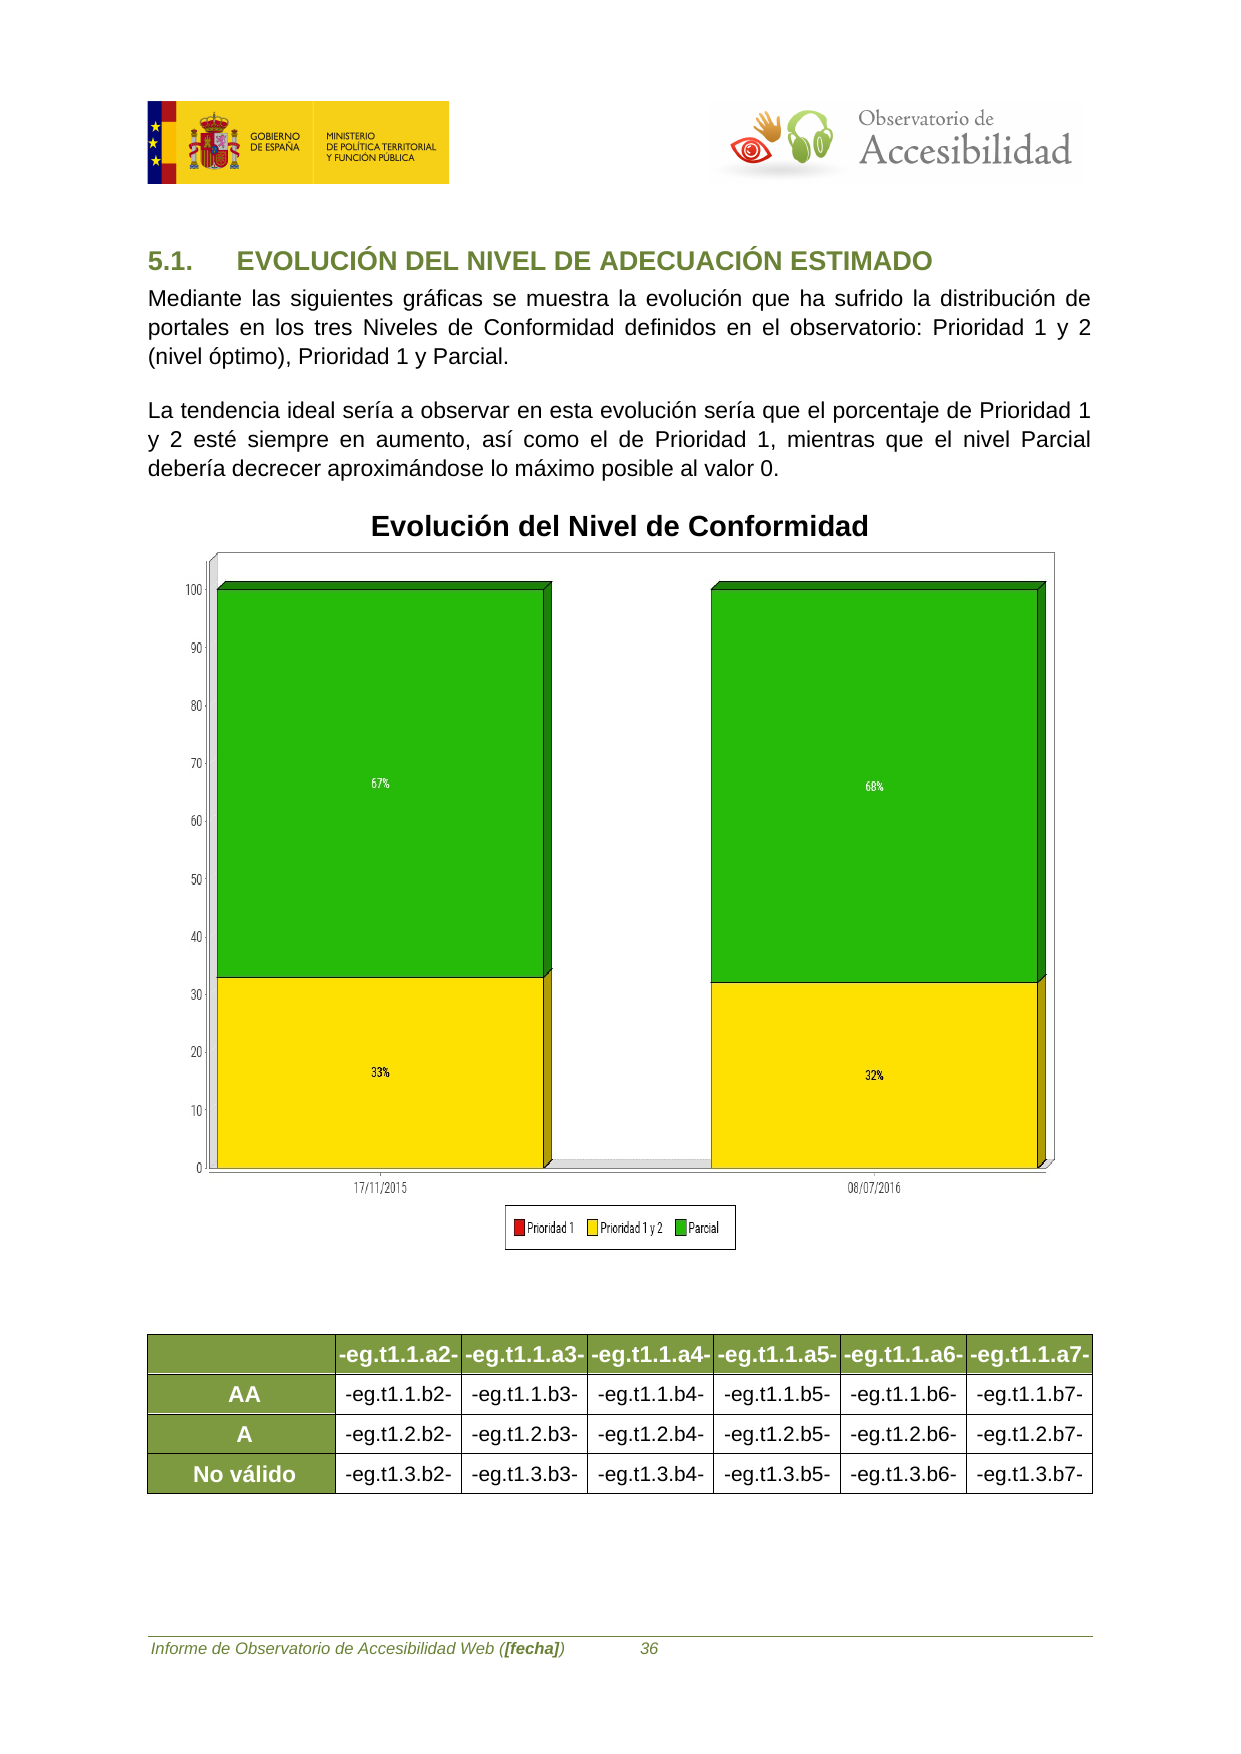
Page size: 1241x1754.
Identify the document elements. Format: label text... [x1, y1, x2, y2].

subtitle Evolución del Nivel de adecuación estimado [148, 245, 1092, 276]
table_header -eg.t1.1.a3- [462, 1335, 587, 1373]
table_cell -eg.t1.2.b6- [841, 1415, 966, 1453]
table_cell -eg.t1.3.b2- [336, 1454, 461, 1493]
table_cell -eg.t1.1.b4- [588, 1375, 713, 1413]
picture [147, 101, 450, 184]
table_cell -eg.t1.1.b6- [841, 1375, 966, 1413]
table_cell -eg.t1.3.b7- [967, 1454, 1092, 1493]
table_header -eg.t1.1.a5- [714, 1335, 840, 1373]
table_header -eg.t1.1.a4- [588, 1335, 713, 1373]
table_cell -eg.t1.1.b7- [967, 1375, 1092, 1413]
table_header -eg.t1.1.a7- [967, 1335, 1092, 1373]
table_cell -eg.t1.3.b5- [714, 1454, 840, 1493]
picture [710, 101, 1086, 184]
table_cell -eg.t1.2.b3- [462, 1415, 587, 1453]
table_cell -eg.t1.3.b3- [462, 1454, 587, 1493]
table_header -eg.t1.1.a6- [841, 1335, 966, 1373]
table_cell A [148, 1415, 335, 1453]
table_cell -eg.t1.2.b5- [714, 1415, 840, 1453]
table_header -eg.t1.1.a2- [336, 1335, 461, 1373]
table_cell -eg.t1.2.b7- [967, 1415, 1092, 1453]
text Evolución del Nivel de Conformidad [148, 509, 1092, 543]
table_cell -eg.t1.1.b5- [714, 1375, 840, 1413]
table_cell AA [148, 1375, 335, 1413]
table_cell -eg.t1.1.b2- [336, 1375, 461, 1413]
table_cell -eg.t1.1.b3- [462, 1375, 587, 1413]
table_cell No válido [148, 1454, 335, 1493]
table_cell -eg.t1.3.b4- [588, 1454, 713, 1493]
table_cell -eg.t1.2.b2- [336, 1415, 461, 1453]
picture [178, 542, 1062, 1252]
table_cell -eg.t1.2.b4- [588, 1415, 713, 1453]
table_header [148, 1335, 335, 1373]
table_cell -eg.t1.3.b6- [841, 1454, 966, 1493]
text Mediante las siguientes gráficas se muestra la evolución que ha sufrido la distribución de portales en los tres Niveles de Conformidad definidos en el observatorio: Prioridad 1 y 2 (nivel óptimo), Prioridad 1 y Parcial. [148, 285, 1092, 369]
text La tendencia ideal sería a observar en esta evolución sería que el porcentaje de Prioridad 1 y 2 esté siempre en aumento, así como el de Prioridad 1, mientras que el nivel Parcial debería decrecer aproximándose lo máximo posible al valor 0. [148, 397, 1092, 481]
